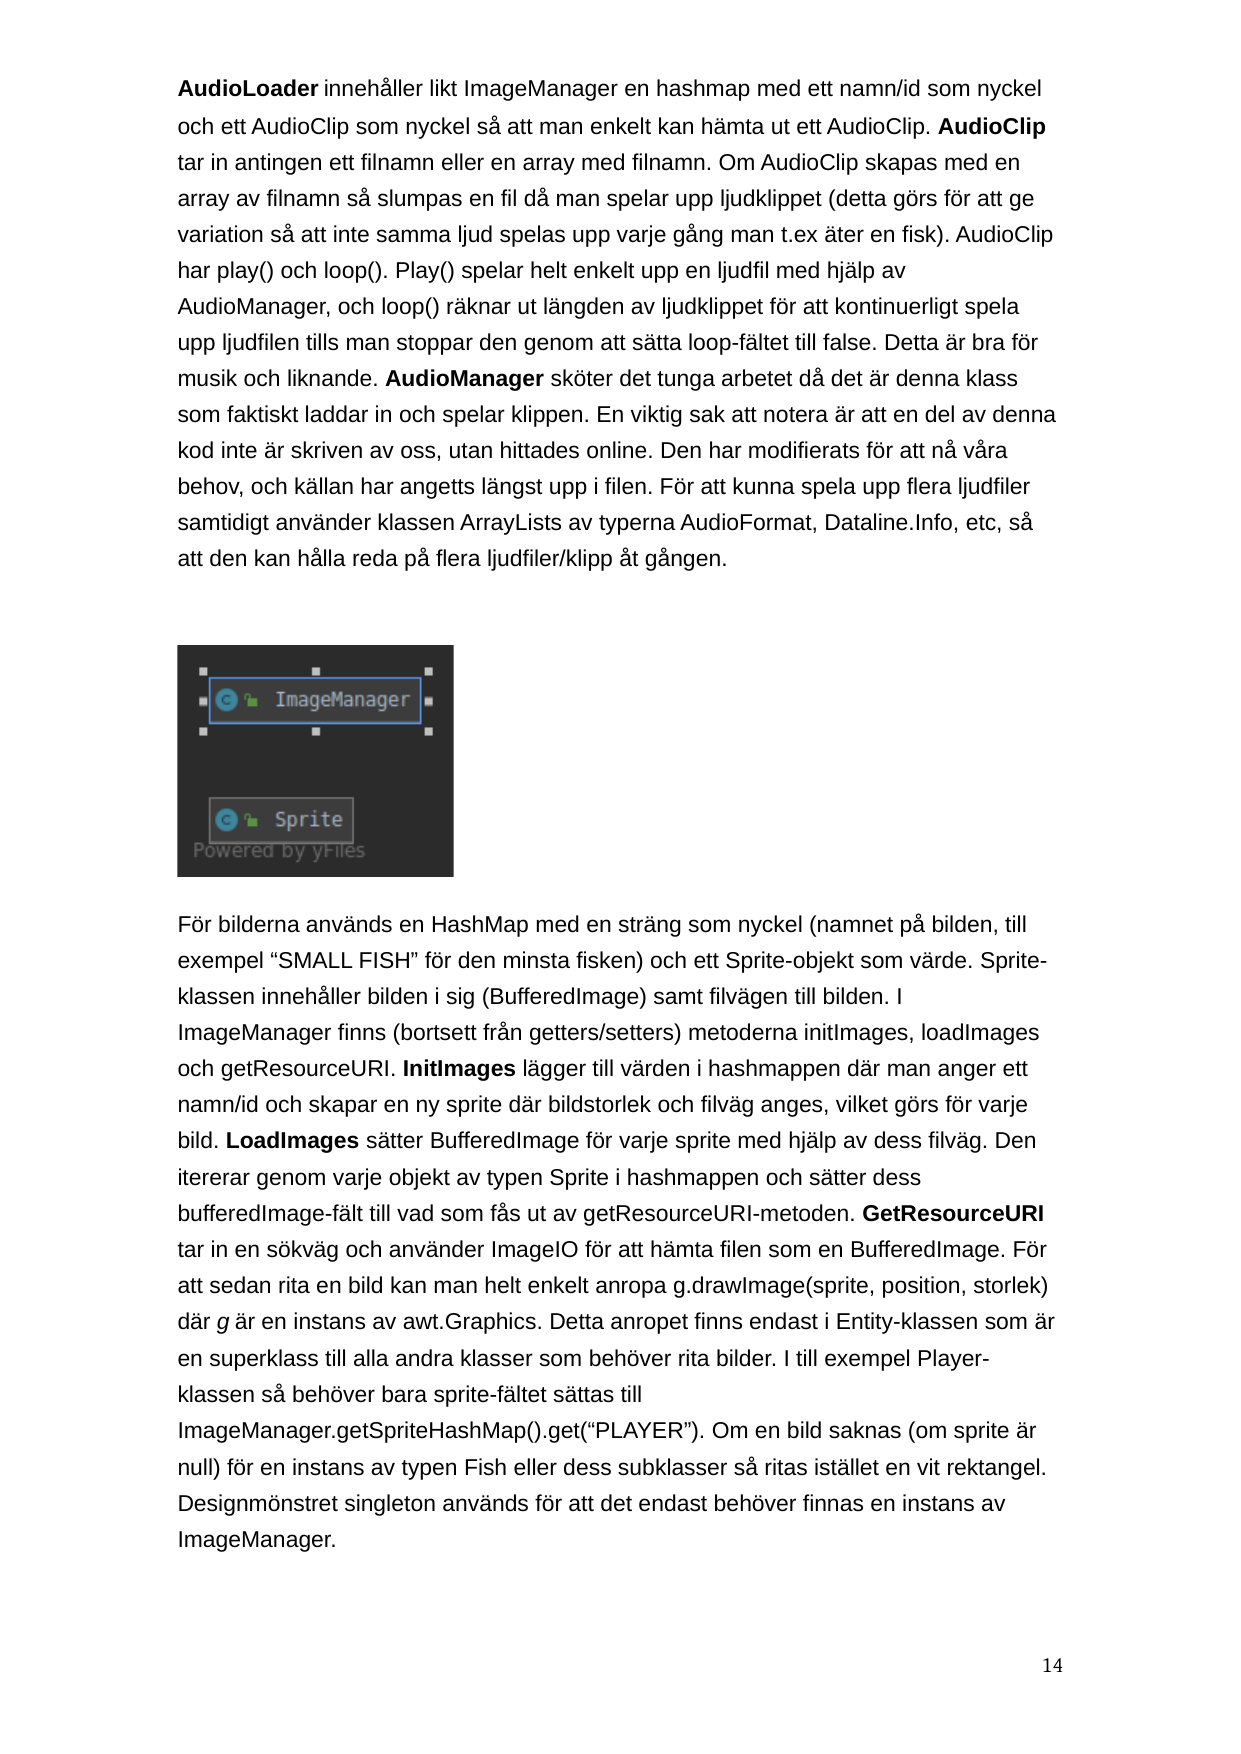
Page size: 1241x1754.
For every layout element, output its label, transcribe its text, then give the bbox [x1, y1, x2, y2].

text AudioLoader innehåller likt ImageManager en hashmap med ett namn/id som nyckel och ett AudioClip som nyckel så att man enkelt kan hämta ut ett AudioClip. AudioClip tar in antingen ett filnamn eller en array med filnamn. Om AudioClip skapas med en array av filnamn så slumpas en fil då man spelar upp ljudklippet (detta görs för att ge variation så att inte samma ljud spelas upp varje gång man t.ex äter en fisk). AudioClip har play() och loop(). Play() spelar helt enkelt upp en ljudfil med hjälp av AudioManager, och loop() räknar ut längden av ljudklippet för att kontinuerligt spela upp ljudfilen tills man stoppar den genom att sätta loop-fältet till false. Detta är bra för musik och liknande. AudioManager sköter det tunga arbetet då det är denna klass som faktiskt laddar in och spelar klippen. En viktig sak att notera är att en del av denna kod inte är skriven av oss, utan hittades online. Den har modifierats för att nå våra behov, och källan har angetts längst upp i filen. För att kunna spela upp flera ljudfiler samtidigt använder klassen ArrayLists av typerna AudioFormat, Dataline.Info, etc, så att den kan hålla reda på flera ljudfiler/klipp åt gången. [177, 75, 1063, 572]
text För bilderna används en HashMap med en sträng som nyckel (namnet på bilden, till exempel “SMALL FISH” för den minsta fisken) och ett Sprite-objekt som värde. Sprite-klassen innehåller bilden i sig (BufferedImage) samt filvägen till bilden. I ImageManager finns (bortsett från getters/setters) metoderna initImages, loadImages och getResourceURI. InitImages lägger till värden i hashmappen där man anger ett namn/id och skapar en ny sprite där bildstorlek och filväg anges, vilket görs för varje bild. LoadImages sätter BufferedImage för varje sprite med hjälp av dess filväg. Den itererar genom varje objekt av typen Sprite i hashmappen och sätter dess bufferedImage-fält till vad som fås ut av getResourceURI-metoden. GetResourceURI tar in en sökväg och använder ImageIO för att hämta filen som en BufferedImage. För att sedan rita en bild kan man helt enkelt anropa g.drawImage(sprite, position, storlek) där g är en instans av awt.Graphics. Detta anropet finns endast i Entity-klassen som är en superklass till alla andra klasser som behöver rita bilder. I till exempel Player-klassen så behöver bara sprite-fältet sättas till ImageManager.getSpriteHashMap().get(“PLAYER”). Om en bild saknas (om sprite är null) för en instans av typen Fish eller dess subklasser så ritas istället en vit rektangel. Designmönstret singleton används för att det endast behöver finnas en instans av ImageManager. [177, 911, 1063, 1552]
